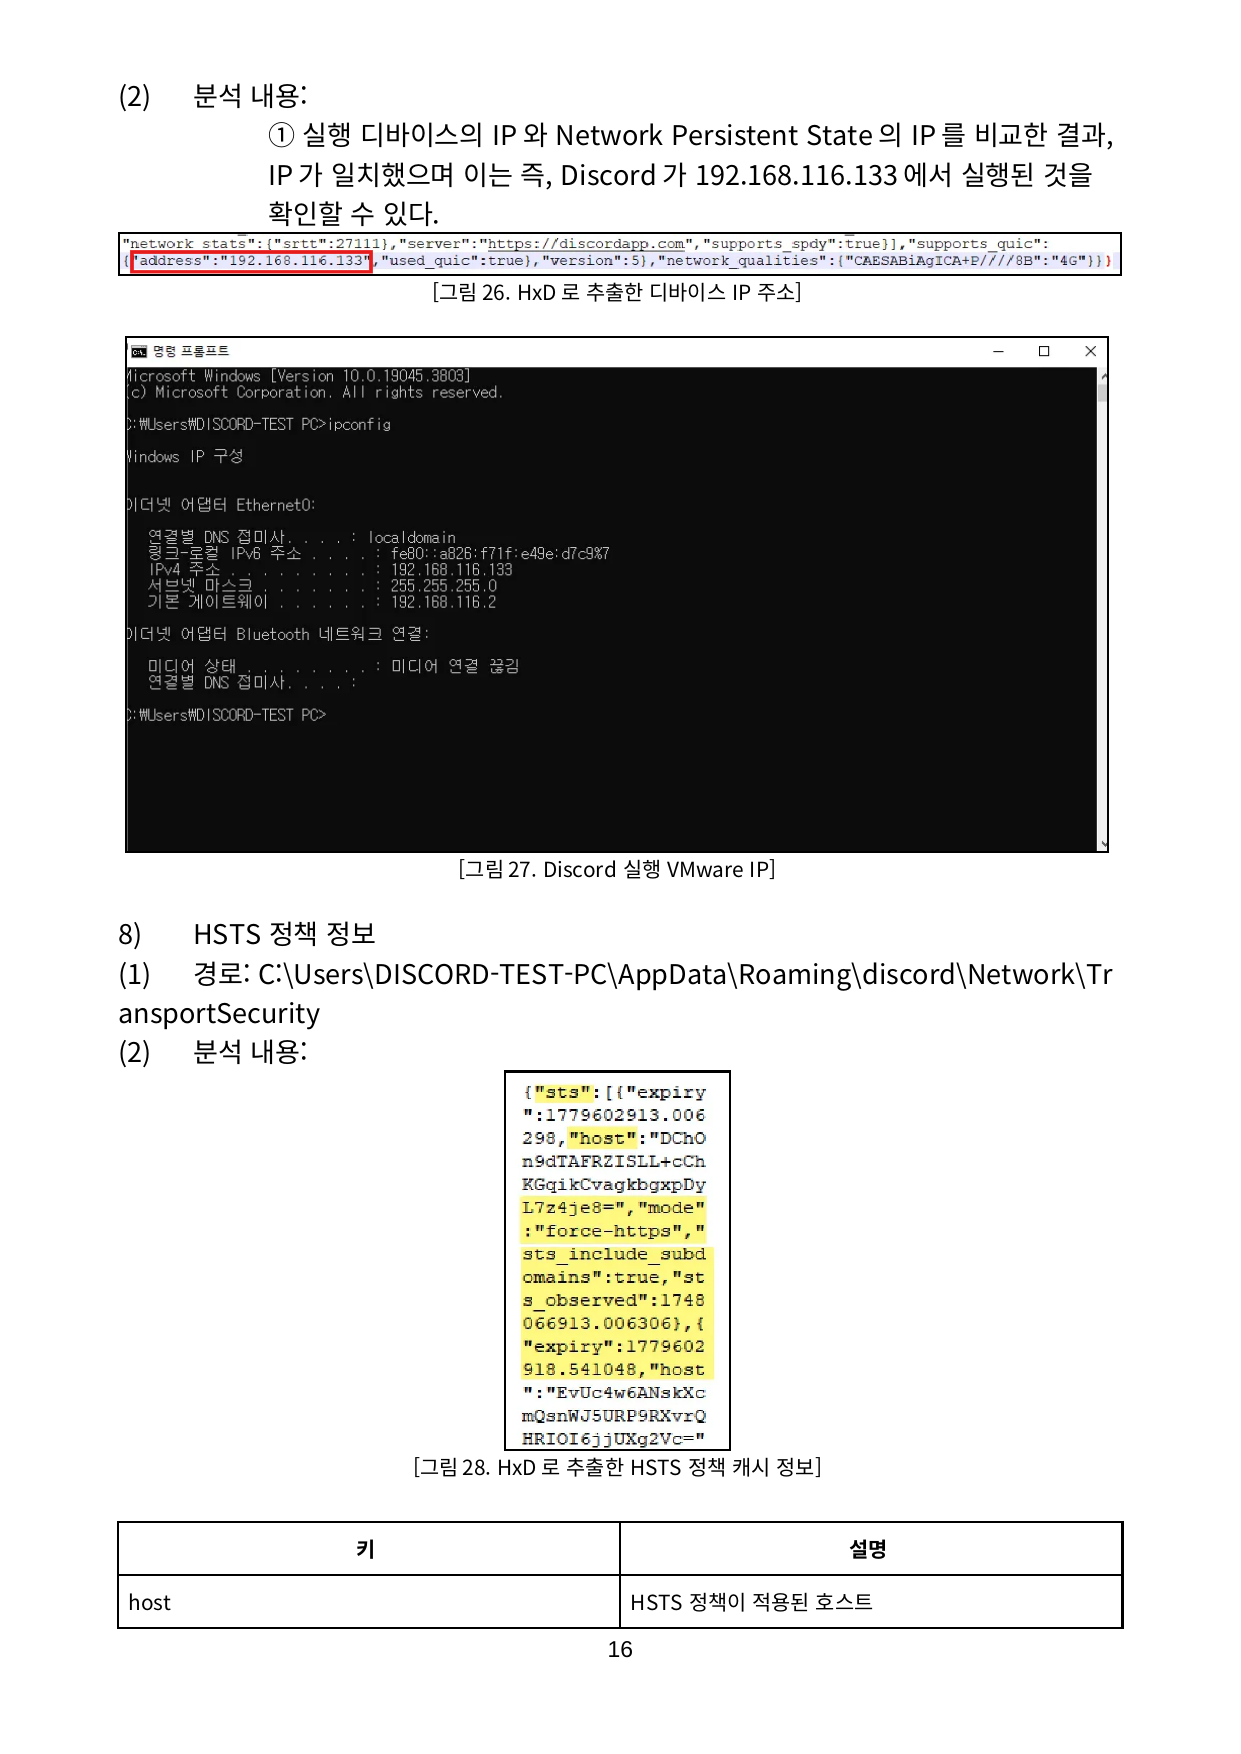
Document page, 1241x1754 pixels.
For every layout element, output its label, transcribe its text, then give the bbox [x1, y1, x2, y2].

list HSTS 정책 정보 [118, 913, 1117, 953]
list 분석 내용: [118, 75, 1117, 114]
text ① 실행 디바이스의 IP와 Network Persistent State의 IP를 비교한 결과, IP가 일치했으며 이는 즉, Discord가 192.168.116.133에서 실행된 것을 확인할 수 있다. [268, 114, 1117, 232]
text [그림27. Discord 실행 VMware IP] [118, 853, 1117, 883]
list 분석 내용: [118, 1031, 1117, 1070]
table_cell host [119, 1576, 619, 1627]
table_header 설명 [621, 1523, 1121, 1574]
text [그림28. HxD로 추출한 HSTS 정책 캐시 정보] [118, 1451, 1117, 1481]
table_header 키 [119, 1523, 619, 1574]
table_cell HSTS 정책이 적용된 호스트 [621, 1576, 1121, 1627]
list 경로: C:\Users\DISCORD-TEST-PC\AppData\Roaming\discord\Network\TransportSecurity [118, 953, 1117, 1031]
text [그림26. HxD로 추출한 디바이스 IP 주소] [118, 276, 1117, 306]
